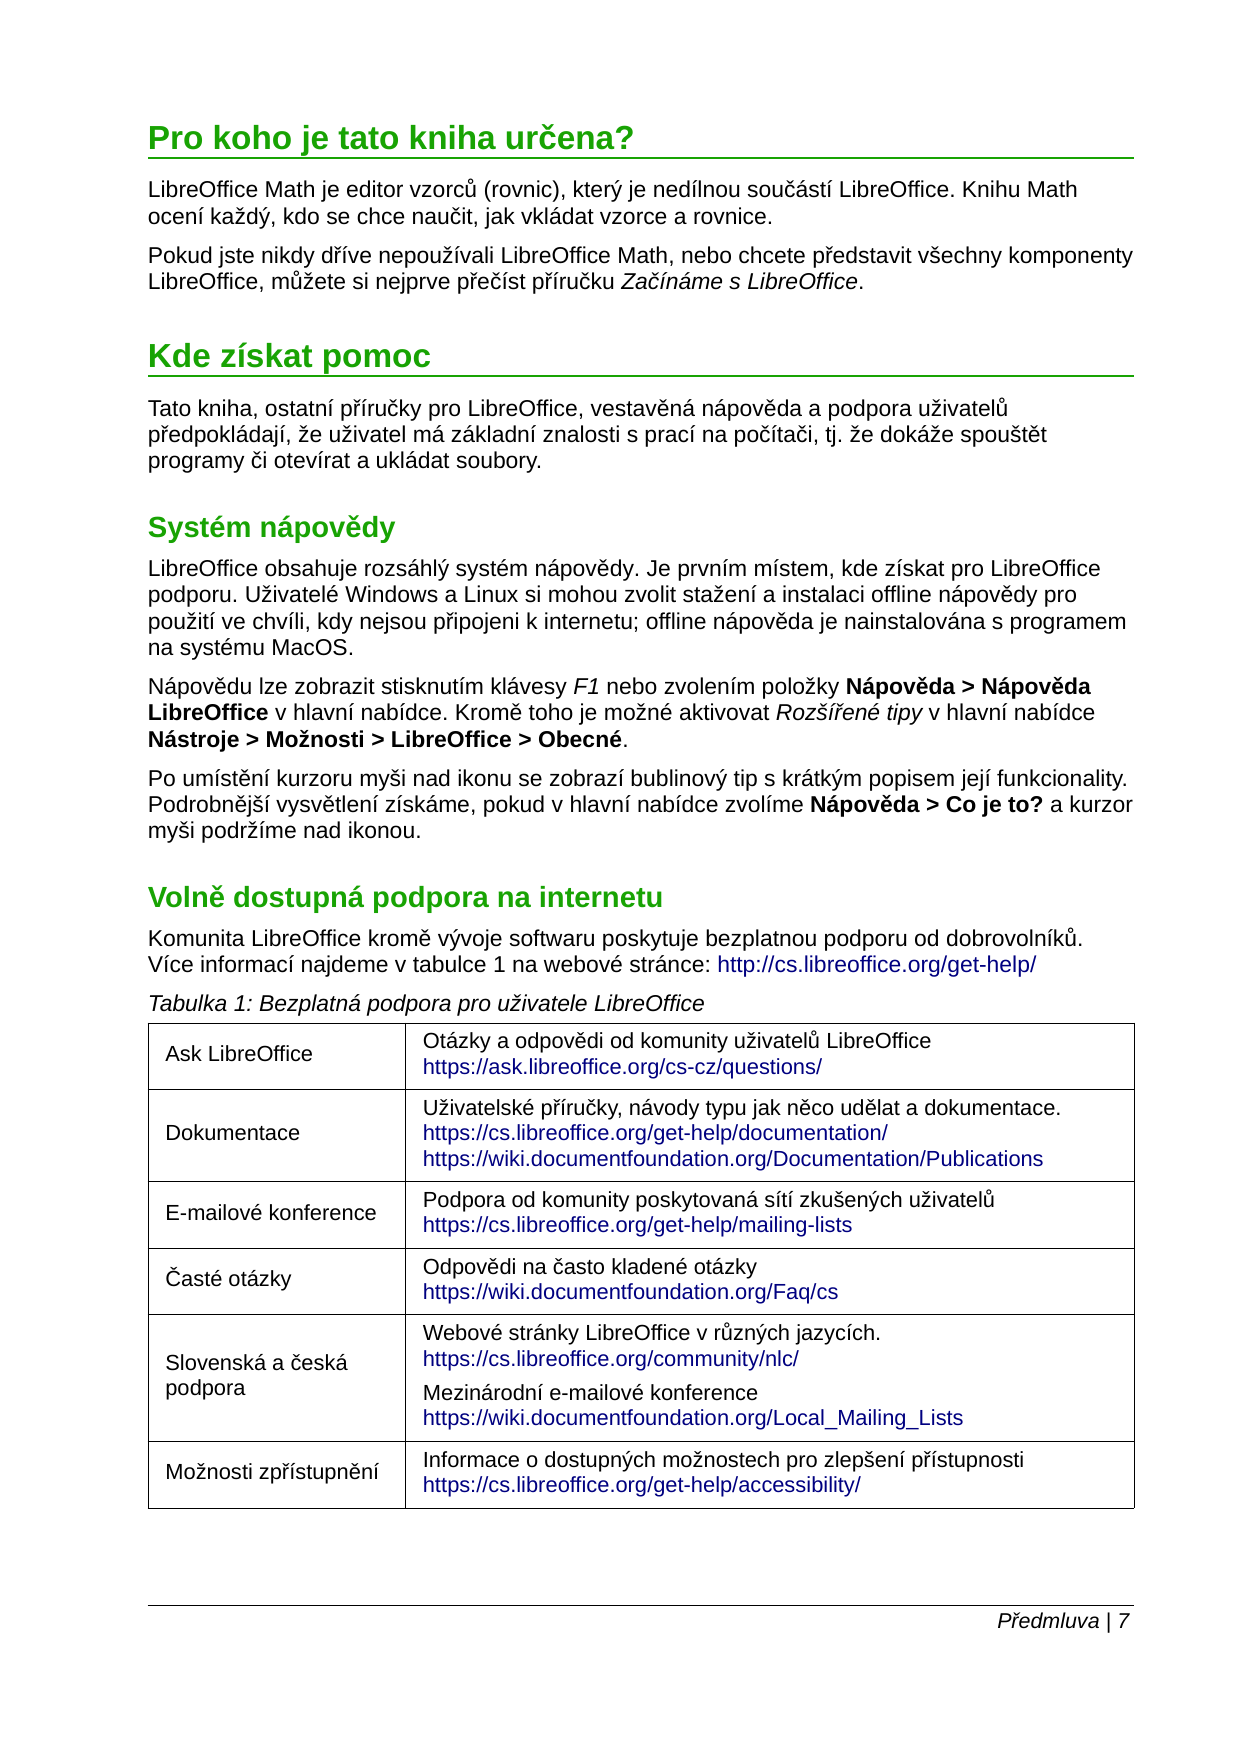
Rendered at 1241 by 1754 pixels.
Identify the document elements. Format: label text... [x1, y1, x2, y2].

subtitle Pro koho je tato kniha určena? [148, 118, 1134, 157]
text Po umístění kurzoru myši nad ikonu se zobrazí bublinový tip s krátkým popisem její funkcionality. Podrobnější vysvětlení získáme, pokud v hlavní nabídce zvolíme Nápověda > Co je to? a kurzor myši podržíme nad ikonou. [148, 764, 1134, 843]
table_cell Časté otázky [149, 1249, 405, 1314]
text Komunita LibreOffice kromě vývoje softwaru poskytuje bezplatnou podporu od dobrovolníků. Více informací najdeme v tabulce 1 na webové stránce: http://cs.libreoffice.org/get-help/ [148, 925, 1134, 978]
text LibreOffice obsahuje rozsáhlý systém nápovědy. Je prvním místem, kde získat pro LibreOffice podporu. Uživatelé Windows a Linux si mohou zvolit stažení a instalaci offline nápovědy pro použití ve chvíli, kdy nejsou připojeni k internetu; offline nápověda je nainstalována s programem na systému MacOS. [148, 555, 1134, 660]
table_header Otázky a odpovědi od komunity uživatelů LibreOffice https://ask.libreoffice.org/cs-cz/questions/ [406, 1024, 1134, 1089]
subtitle Kde získat pomoc [148, 336, 1134, 375]
table_cell Dokumentace [149, 1090, 405, 1181]
text Tato kniha, ostatní příručky pro LibreOffice, vestavěná nápověda a podpora uživatelů předpokládají, že uživatel má základní znalosti s prací na počítači, tj. že dokáže spouštět programy či otevírat a ukládat soubory. [148, 394, 1134, 473]
table_cell Možnosti zpřístupnění [149, 1442, 405, 1507]
text Nápovědu lze zobrazit stisknutím klávesy F1 nebo zvolením položky Nápověda > Nápověda LibreOffice v hlavní nabídce. Kromě toho je možné aktivovat Rozšířené tipy v hlavní nabídce Nástroje > Možnosti > LibreOffice > Obecné. [148, 673, 1134, 752]
text Pokud jste nikdy dříve nepoužívali LibreOffice Math, nebo chcete představit všechny komponenty LibreOffice, můžete si nejprve přečíst příručku Začínáme s LibreOffice. [148, 242, 1134, 294]
text LibreOffice Math je editor vzorců (rovnic), který je nedílnou součástí LibreOffice. Knihu Math ocení každý, kdo se chce naučit, jak vkládat vzorce a rovnice. [148, 176, 1134, 229]
table_header Ask LibreOffice [149, 1024, 405, 1089]
text Tabulka 1: Bezplatná podpora pro uživatele LibreOffice [148, 990, 1134, 1017]
table_cell Informace o dostupných možnostech pro zlepšení přístupnosti https://cs.libreoffice.org/get-help/accessibility/ [406, 1442, 1134, 1507]
table_cell Webové stránky LibreOffice v různých jazycích. https://cs.libreoffice.org/community/nlc/ Mezinárodní e-mailové konference https://wiki.documentfoundation.org/Local_Mailing_Lists [406, 1315, 1134, 1441]
table_cell Odpovědi na často kladené otázky https://wiki.documentfoundation.org/Faq/cs [406, 1249, 1134, 1314]
subtitle Systém nápovědy [148, 510, 1134, 543]
subtitle Volně dostupná podpora na internetu [148, 880, 1134, 913]
table_cell E-mailové konference [149, 1182, 405, 1248]
table_cell Podpora od komunity poskytovaná sítí zkušených uživatelů https://cs.libreoffice.org/get-help/mailing-lists [406, 1182, 1134, 1248]
table_cell Uživatelské příručky, návody typu jak něco udělat a dokumentace. https://cs.libreoffice.org/get-help/documentation/ https://wiki.documentfoundation.org/Documentation/Publications [406, 1090, 1134, 1181]
table_cell Slovenská a česká podpora [149, 1315, 405, 1441]
